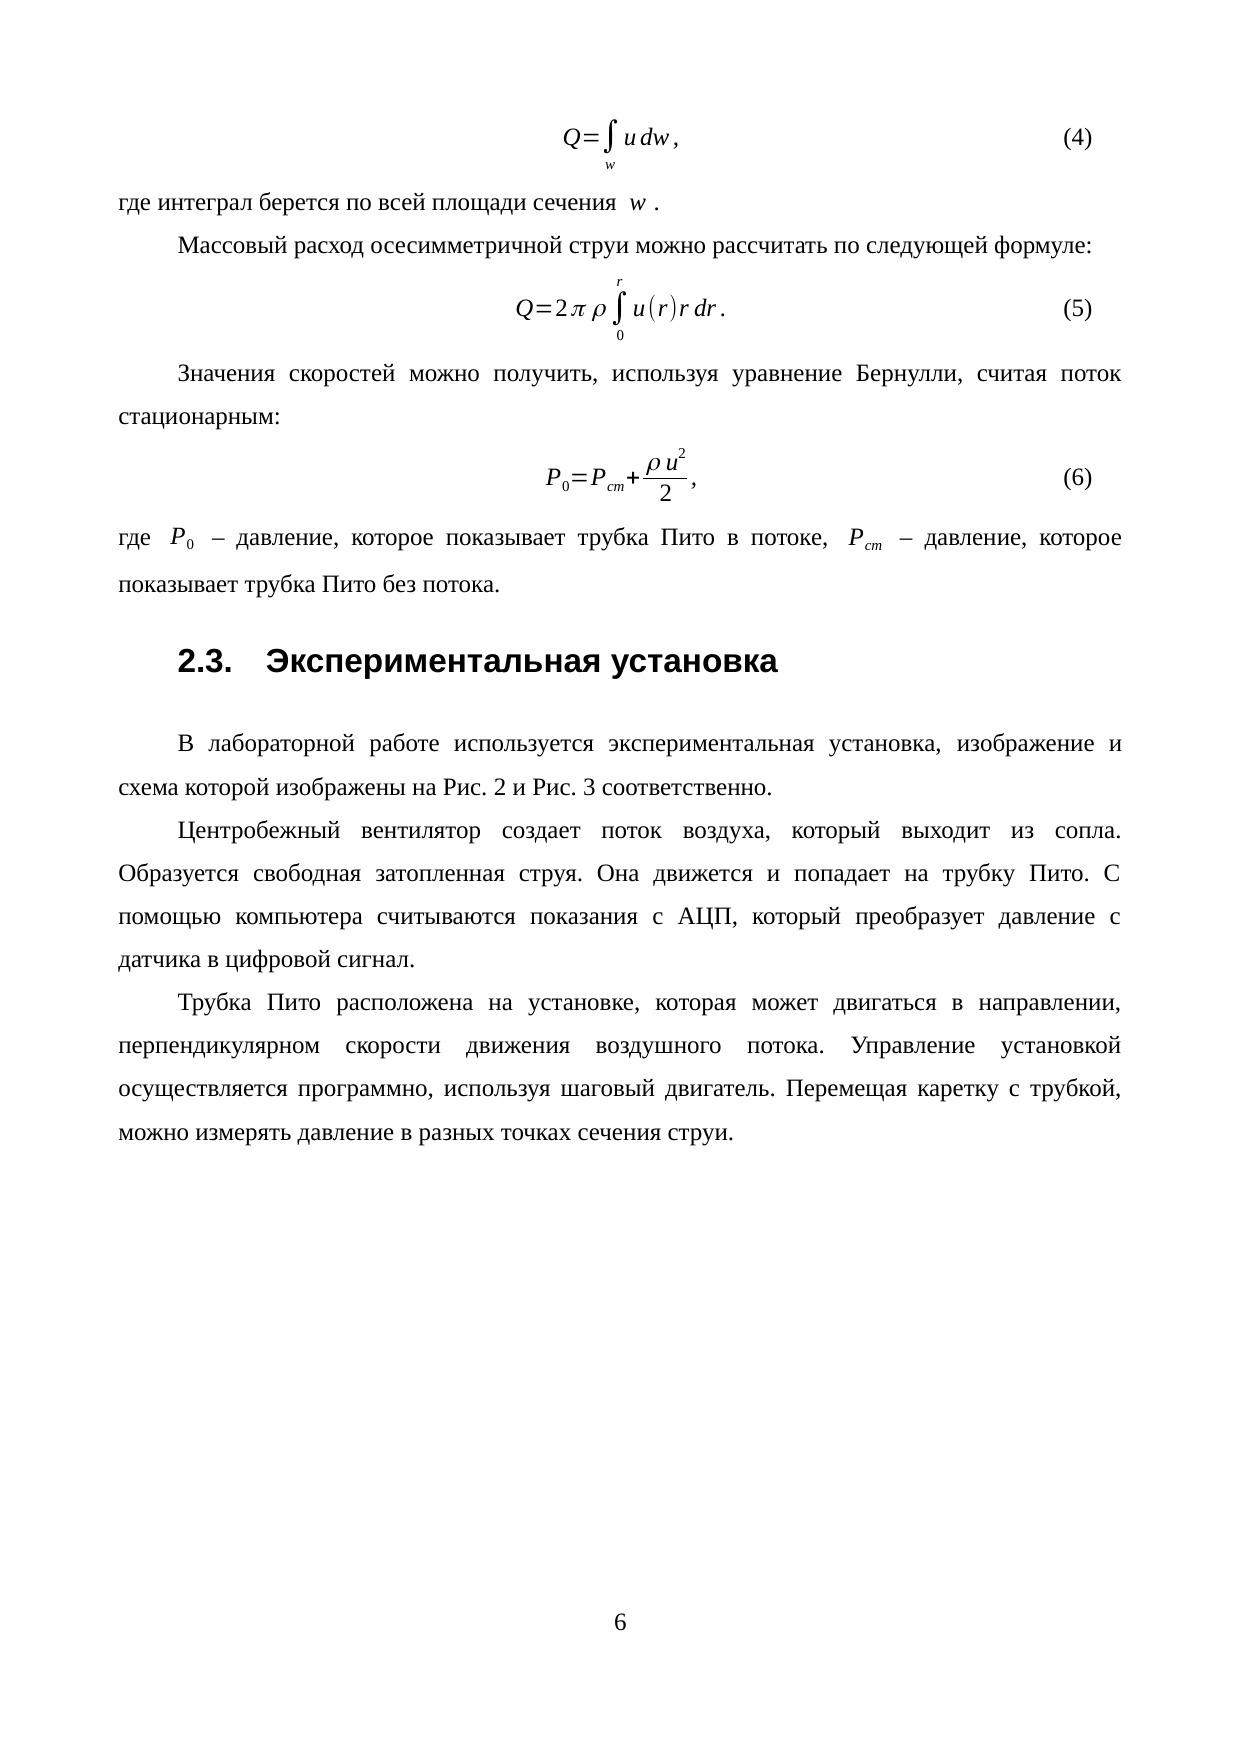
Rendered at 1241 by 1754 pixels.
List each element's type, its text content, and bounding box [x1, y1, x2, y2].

text где интеграл берется по всей площади сечения . [118, 187, 1122, 215]
text где – давление, которое показывает трубка Пито в потоке, – давление, которое показывает трубка Пито без потока. [118, 522, 1122, 598]
text Значения скоростей можно получить, используя уравнение Бернулли, считая поток стационарным: [118, 358, 1122, 430]
text Трубка Пито расположена на установке, которая может двигаться в направлении, перпендикулярном скорости движения воздушного потока. Управление установкой осуществляется программно, используя шаговый двигатель. Перемещая каретку с трубкой, можно измерять давление в разных точках сечения струи. [118, 987, 1122, 1145]
text (4) [118, 118, 1122, 172]
text (5) [118, 273, 1122, 344]
text (6) [118, 444, 1122, 508]
text Массовый расход осесимметричной струи можно рассчитать по следующей формуле: [118, 230, 1122, 258]
text Центробежный вентилятор создает поток воздуха, который выходит из сопла. Образуется свободная затопленная струя. Она движется и попадает на трубку Пито. С помощью компьютера считываются показания с АЦП, который преобразует давление с датчика в цифровой сигнал. [118, 815, 1122, 973]
text В лабораторной работе используется экспериментальная установка, изображение и схема которой изображены на Рис. 2 и Рис. 3 соответственно. [118, 728, 1122, 800]
subtitle Экспериментальная установка [118, 641, 1122, 680]
